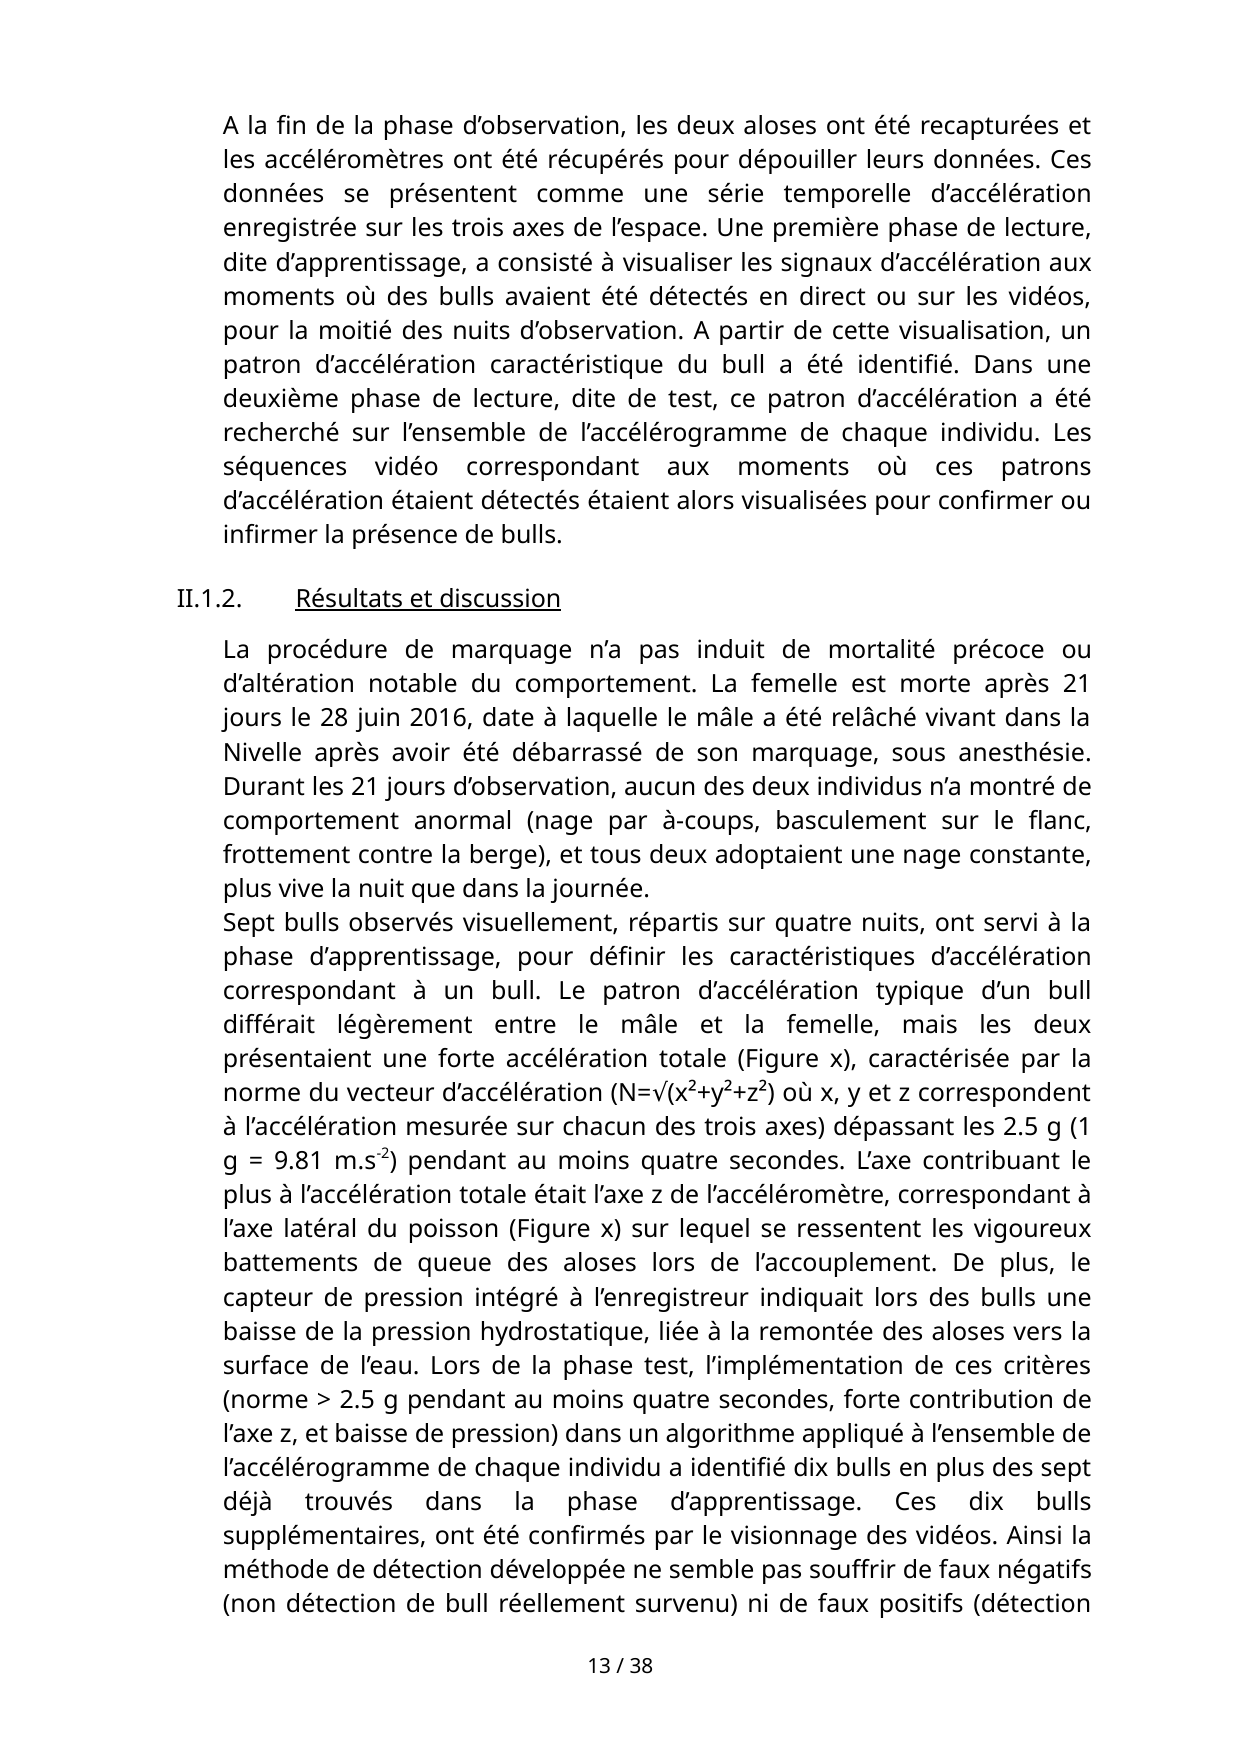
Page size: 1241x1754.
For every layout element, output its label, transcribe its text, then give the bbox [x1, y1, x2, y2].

text A la fin de la phase d’observation, les deux aloses ont été recapturées et les accéléromètres ont été récupérés pour dépouiller leurs données. Ces données se présentent comme une série temporelle d’accélération enregistrée sur les trois axes de l’espace. Une première phase de lecture, dite d’apprentissage, a consisté à visualiser les signaux d’accélération aux moments où des bulls avaient été détectés en direct ou sur les vidéos, pour la moitié des nuits d’observation. A partir de cette visualisation, un patron d’accélération caractéristique du bull a été identifié. Dans une deuxième phase de lecture, dite de test, ce patron d’accélération a été recherché sur l’ensemble de l’accélérogramme de chaque individu. Les séquences vidéo correspondant aux moments où ces patrons d’accélération étaient détectés étaient alors visualisées pour confirmer ou infirmer la présence de bulls. [223, 108, 1093, 551]
subtitle Résultats et discussion [177, 580, 1093, 614]
text Sept bulls observés visuellement, répartis sur quatre nuits, ont servi à la phase d’apprentissage, pour définir les caractéristiques d’accélération correspondant à un bull. Le patron d’accélération typique d’un bull différait légèrement entre le mâle et la femelle, mais les deux présentaient une forte accélération totale (Figure x), caractérisée par la norme du vecteur d’accélération (N=√(x²+y²+z²) où x, y et z correspondent à l’accélération mesurée sur chacun des trois axes) dépassant les 2.5 g (1 g = 9.81 m.s-2) pendant au moins quatre secondes. L’axe contribuant le plus à l’accélération totale était l’axe z de l’accéléromètre, correspondant à l’axe latéral du poisson (Figure x) sur lequel se ressentent les vigoureux battements de queue des aloses lors de l’accouplement. De plus, le capteur de pression intégré à l’enregistreur indiquait lors des bulls une baisse de la pression hydrostatique, liée à la remontée des aloses vers la surface de l’eau. Lors de la phase test, l’implémentation de ces critères (norme > 2.5 g pendant au moins quatre secondes, forte contribution de l’axe z, et baisse de pression) dans un algorithme appliqué à l’ensemble de l’accélérogramme de chaque individu a identifié dix bulls en plus des sept déjà trouvés dans la phase d’apprentissage. Ces dix bulls supplémentaires, ont été confirmés par le visionnage des vidéos. Ainsi la méthode de détection développée ne semble pas souffrir de faux négatifs (non détection de bull réellement survenu) ni de faux positifs (détection [223, 904, 1093, 1620]
text La procédure de marquage n’a pas induit de mortalité précoce ou d’altération notable du comportement. La femelle est morte après 21 jours le 28 juin 2016, date à laquelle le mâle a été relâché vivant dans la Nivelle après avoir été débarrassé de son marquage, sous anesthésie. Durant les 21 jours d’observation, aucun des deux individus n’a montré de comportement anormal (nage par à-coups, basculement sur le flanc, frottement contre la berge), et tous deux adoptaient une nage constante, plus vive la nuit que dans la journée. [223, 632, 1093, 904]
